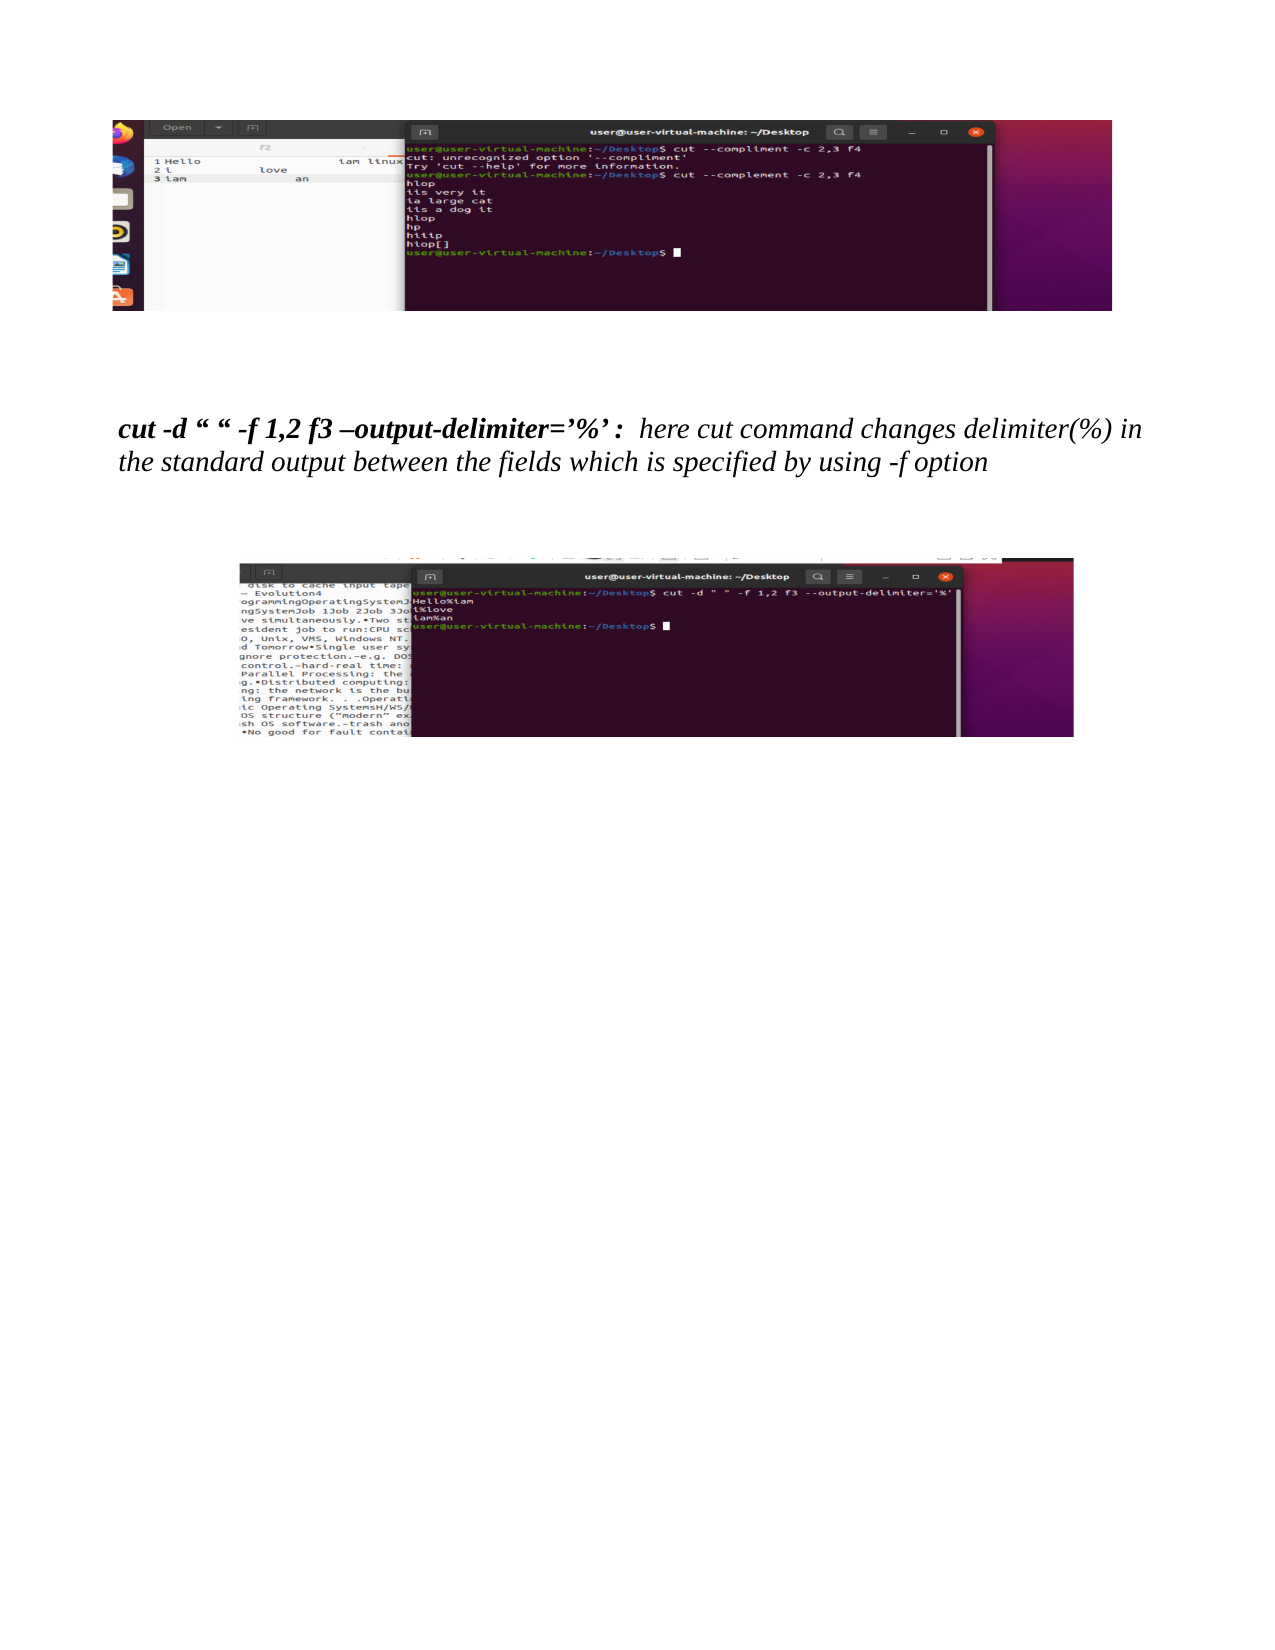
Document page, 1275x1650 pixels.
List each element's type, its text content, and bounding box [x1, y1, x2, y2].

picture [112, 120, 1113, 311]
picture [239, 558, 1074, 737]
text cut -d “ “ -f 1,2 f3 –output-delimiter=’%’ : here cut command changes delimiter(%) in the standard output between the fields which is specified by using -f option [118, 411, 1157, 478]
